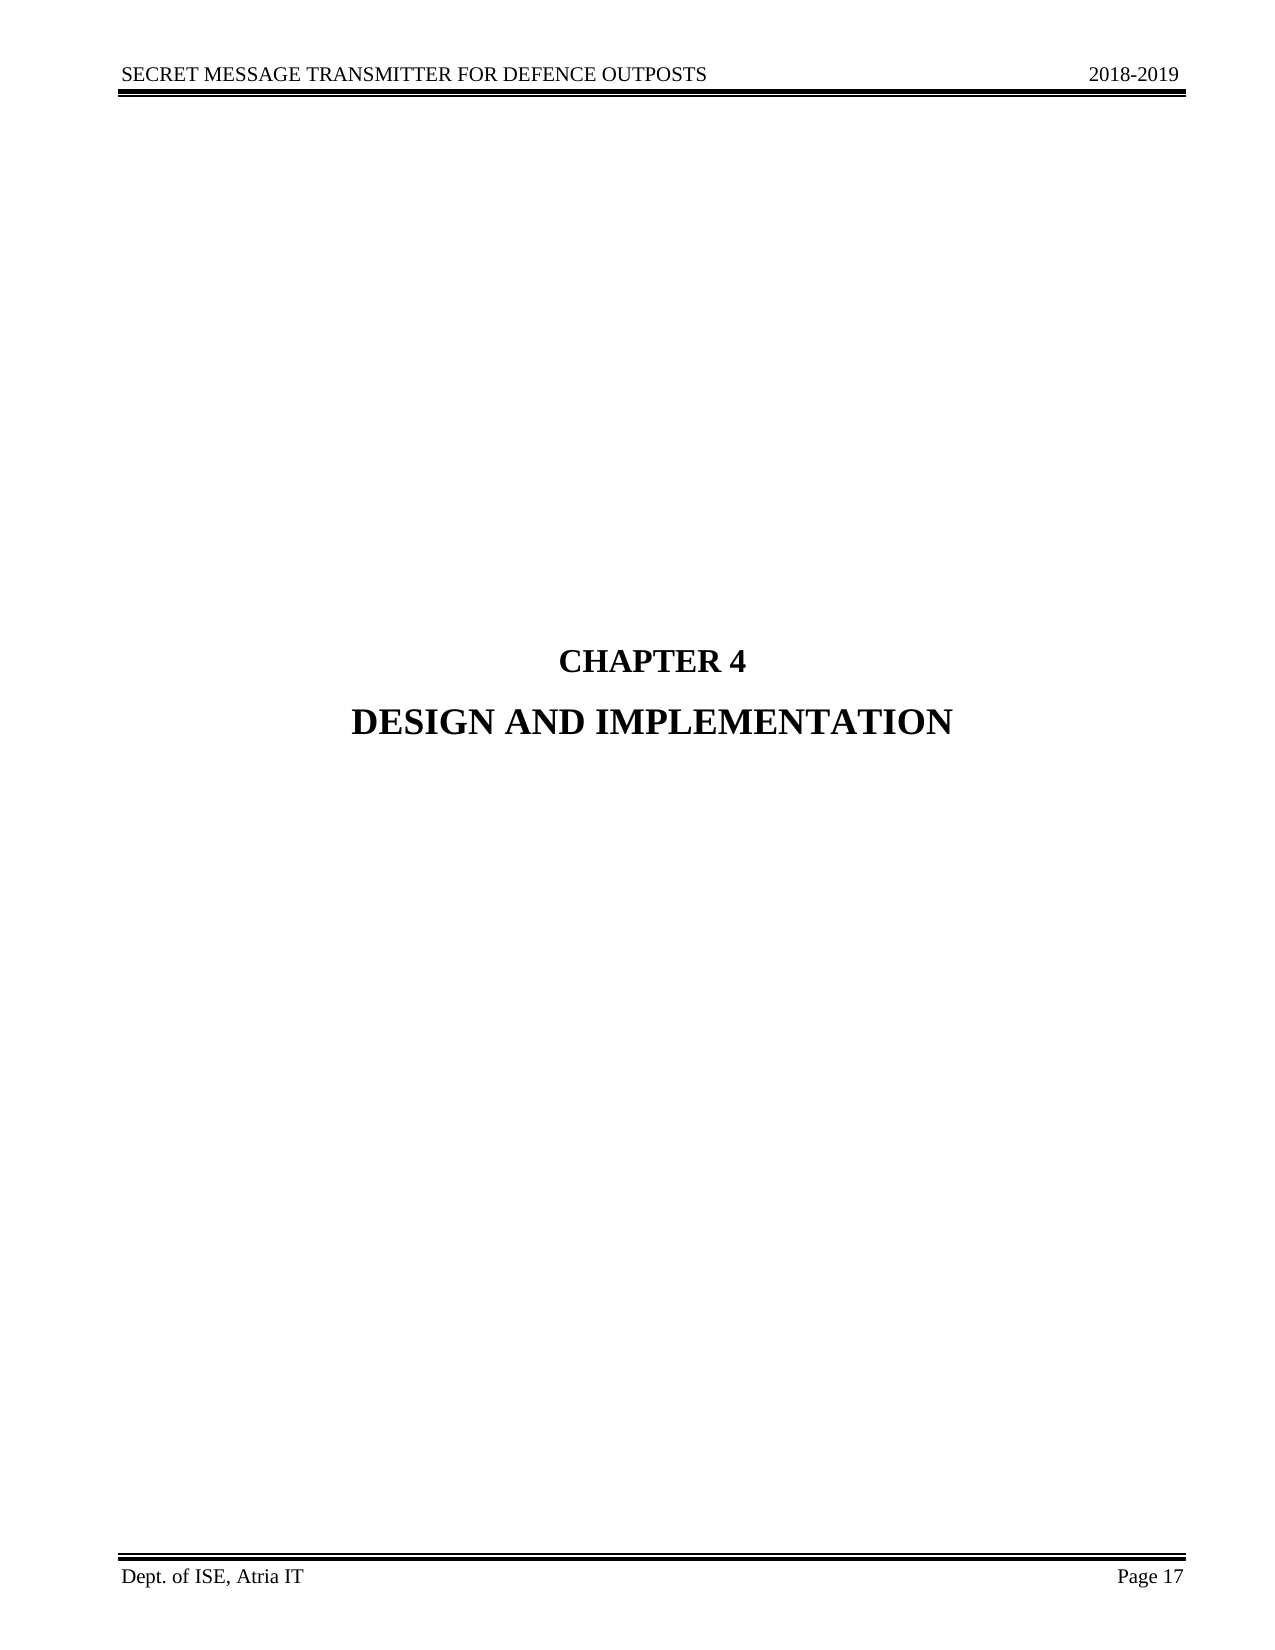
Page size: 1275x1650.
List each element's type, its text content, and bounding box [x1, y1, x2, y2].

text DESIGN AND IMPLEMENTATION [118, 699, 1186, 742]
text CHAPTER 4 [118, 642, 1186, 680]
